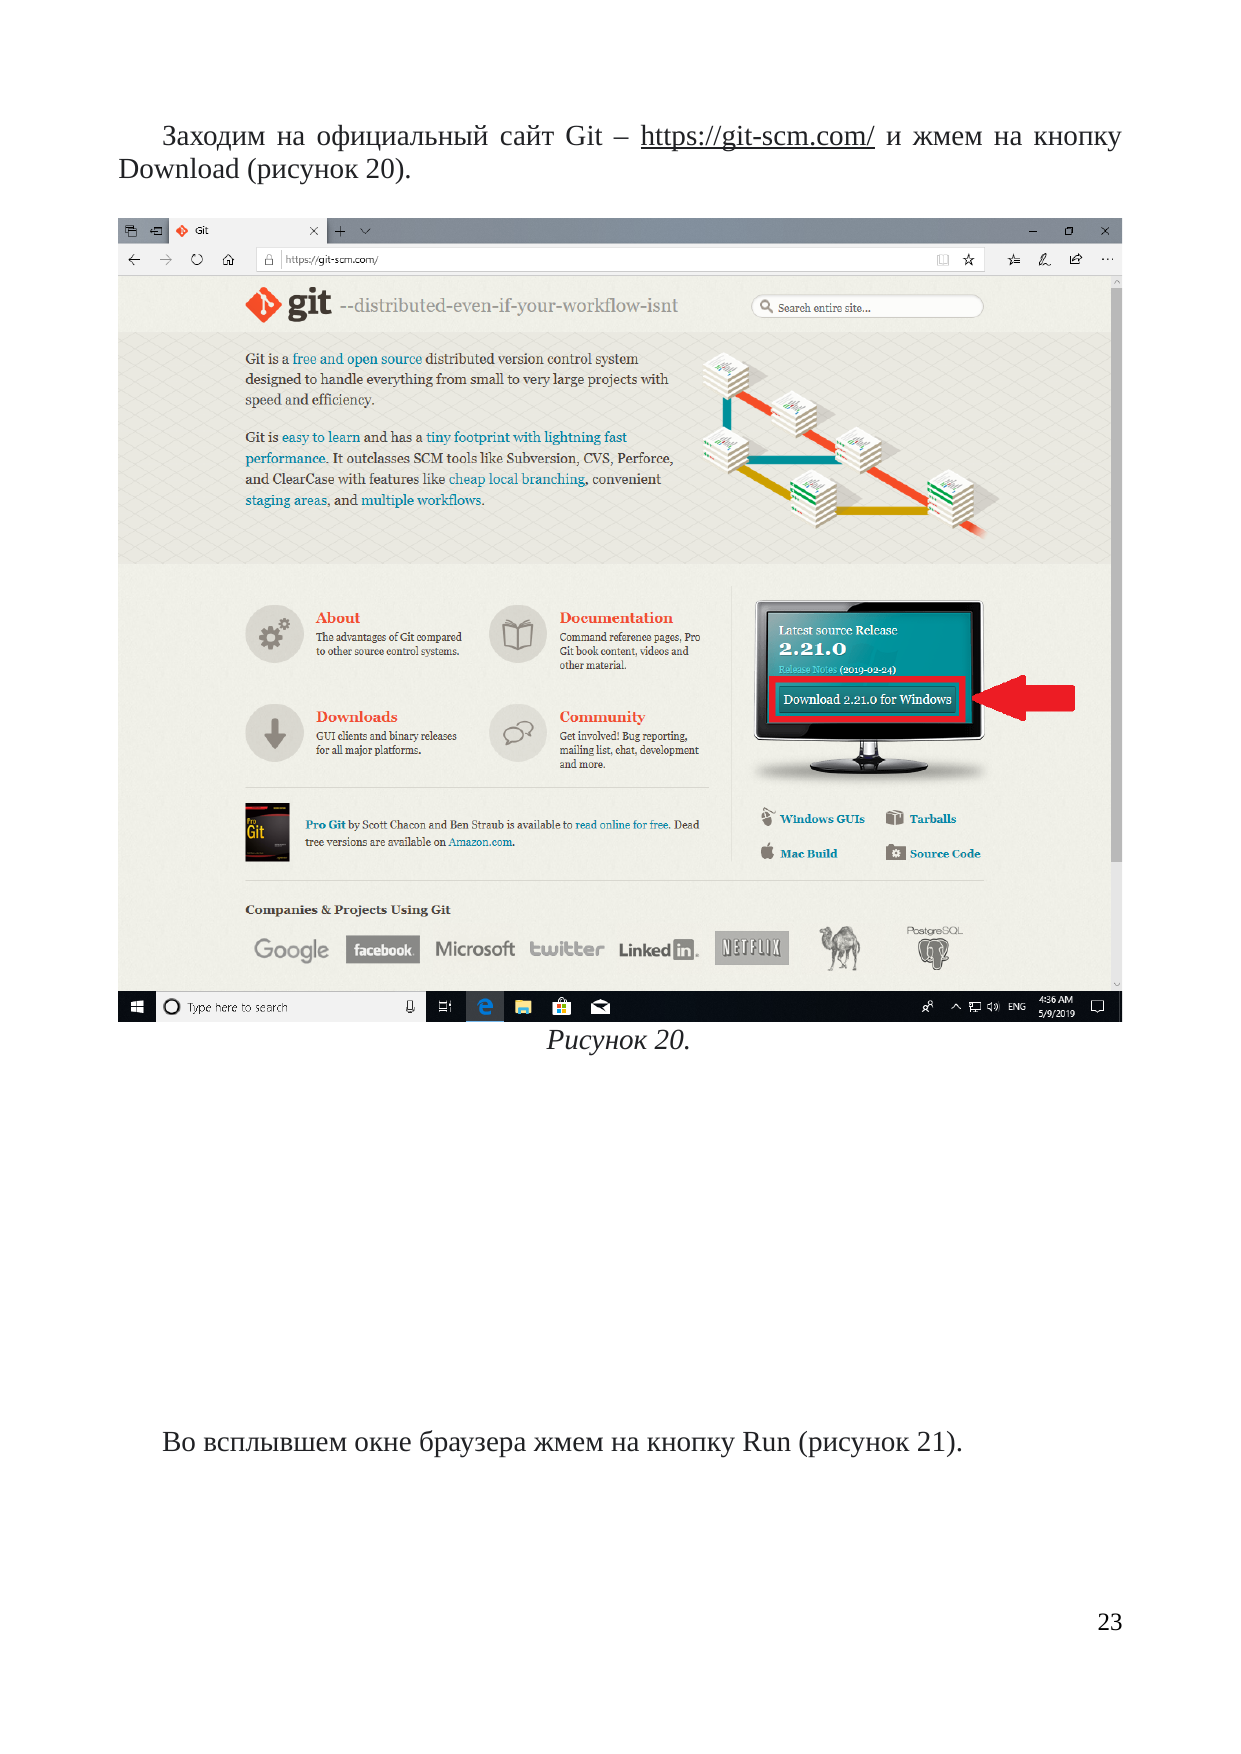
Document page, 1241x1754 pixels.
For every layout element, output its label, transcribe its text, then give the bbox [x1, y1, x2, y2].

text Рисунок 20. [118, 1022, 1122, 1055]
picture [118, 218, 1123, 1022]
text Заходим на официальный сайт Git – https://git-scm.com/ и жмем на кнопку Download (рисунок 20). [118, 118, 1122, 185]
text Во всплывшем окне браузера жмем на кнопку Run (рисунок 21). [118, 1424, 1122, 1458]
